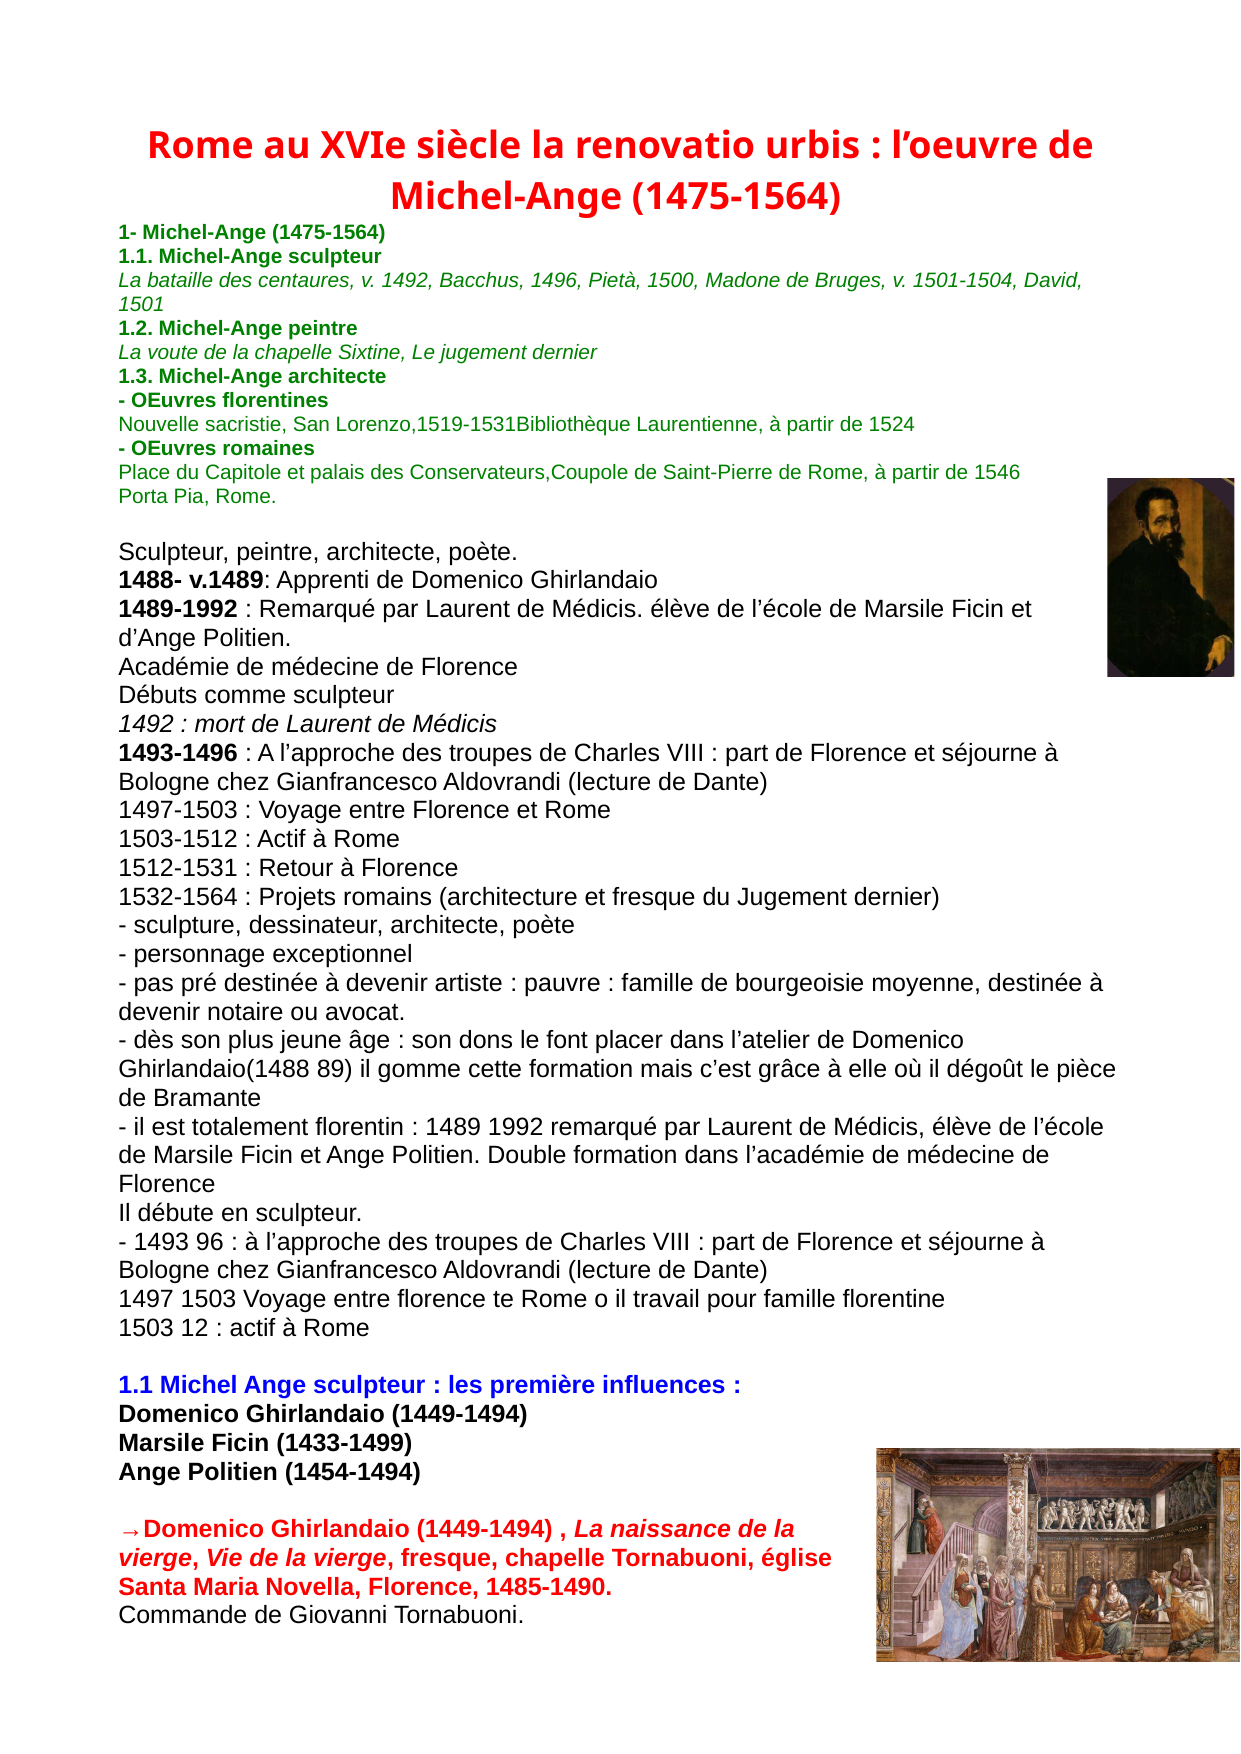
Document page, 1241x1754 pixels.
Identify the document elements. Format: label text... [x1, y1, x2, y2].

text 1492 : mort de Laurent de Médicis [118, 709, 1122, 738]
text 1532-1564 : Projets romains (architecture et fresque du Jugement dernier) [118, 881, 1122, 910]
text Nouvelle sacristie, San Lorenzo,1519-1531Bibliothèque Laurentienne, à partir de 1524 [118, 412, 1122, 436]
text Marsile Ficin (1433-1499) [118, 1428, 1122, 1456]
text 1497 1503 Voyage entre florence te Rome o il travail pour famille florentine [118, 1284, 1122, 1313]
text Académie de médecine de Florence [118, 651, 1122, 680]
text 1.3. Michel-Ange architecte [118, 364, 1122, 388]
text Débuts comme sculpteur [118, 680, 1122, 709]
text - il est totalement florentin : 1489 1992 remarqué par Laurent de Médicis, élève de l’école de Marsile Ficin et Ange Politien. Double formation dans l’académie de médecine de Florence [118, 1111, 1122, 1198]
text - 1493 96 : à l’approche des troupes de Charles VIII : part de Florence et séjourne à Bologne chez Gianfrancesco Aldovrandi (lecture de Dante) [118, 1226, 1122, 1284]
text 1489-1992 : Remarqué par Laurent de Médicis. élève de l’école de Marsile Ficin et d’Ange Politien. [118, 594, 1107, 651]
picture [876, 1448, 1240, 1662]
text 1503-1512 : Actif à Rome [118, 824, 1122, 853]
text 1493-1496 : A l’approche des troupes de Charles VIII : part de Florence et séjourne à Bologne chez Gianfrancesco Aldovrandi (lecture de Dante) [118, 738, 1122, 795]
text - dès son plus jeune âge : son dons le font placer dans l’atelier de Domenico Ghirlandaio(1488 89) il gomme cette formation mais c’est grâce à elle où il dégoût le pièce de Bramante [118, 1025, 1122, 1111]
text Sculpteur, peintre, architecte, poète. [118, 536, 1107, 565]
text Place du Capitole et palais des Conservateurs,Coupole de Saint-Pierre de Rome, à partir de 1546 [118, 460, 1122, 484]
text 1.2. Michel-Ange peintre [118, 316, 1122, 340]
text La bataille des centaures, v. 1492, Bacchus, 1496, Pietà, 1500, Madone de Bruges, v. 1501-1504, David, 1501 [118, 268, 1122, 316]
text - OEuvres florentines [118, 388, 1122, 412]
text Ange Politien (1454-1494) [118, 1456, 876, 1485]
text - sculpture, dessinateur, architecte, poète [118, 910, 1122, 939]
picture [1107, 478, 1235, 677]
text 1488- v.1489: Apprenti de Domenico Ghirlandaio [118, 565, 1107, 594]
text 1503 12 : actif à Rome [118, 1313, 1122, 1341]
text - pas pré destinée à devenir artiste : pauvre : famille de bourgeoisie moyenne, destinée à devenir notaire ou avocat. [118, 968, 1122, 1025]
text Porta Pia, Rome. [118, 484, 1107, 508]
text Il débute en sculpteur. [118, 1198, 1122, 1226]
text 1- Michel-Ange (1475-1564) [118, 220, 1122, 244]
text La voute de la chapelle Sixtine, Le jugement dernier [118, 340, 1122, 364]
text Domenico Ghirlandaio (1449-1494) [118, 1399, 1122, 1428]
text Commande de Giovanni Tornabuoni. [118, 1600, 876, 1629]
text Rome au XVIe siècle la renovatio urbis : l’oeuvre de Michel-Ange (1475-1564) [118, 118, 1122, 220]
text - personnage exceptionnel [118, 939, 1122, 968]
text 1512-1531 : Retour à Florence [118, 853, 1122, 881]
text - OEuvres romaines [118, 436, 1122, 460]
text 1.1. Michel-Ange sculpteur [118, 244, 1122, 268]
text 1.1 Michel Ange sculpteur : les première influences : [118, 1370, 1122, 1399]
text 1497-1503 : Voyage entre Florence et Rome [118, 795, 1122, 824]
text →Domenico Ghirlandaio (1449-1494) , La naissance de la vierge, Vie de la vierge, fresque, chapelle Tornabuoni, église Santa Maria Novella, Florence, 1485-1490. [118, 1514, 876, 1600]
